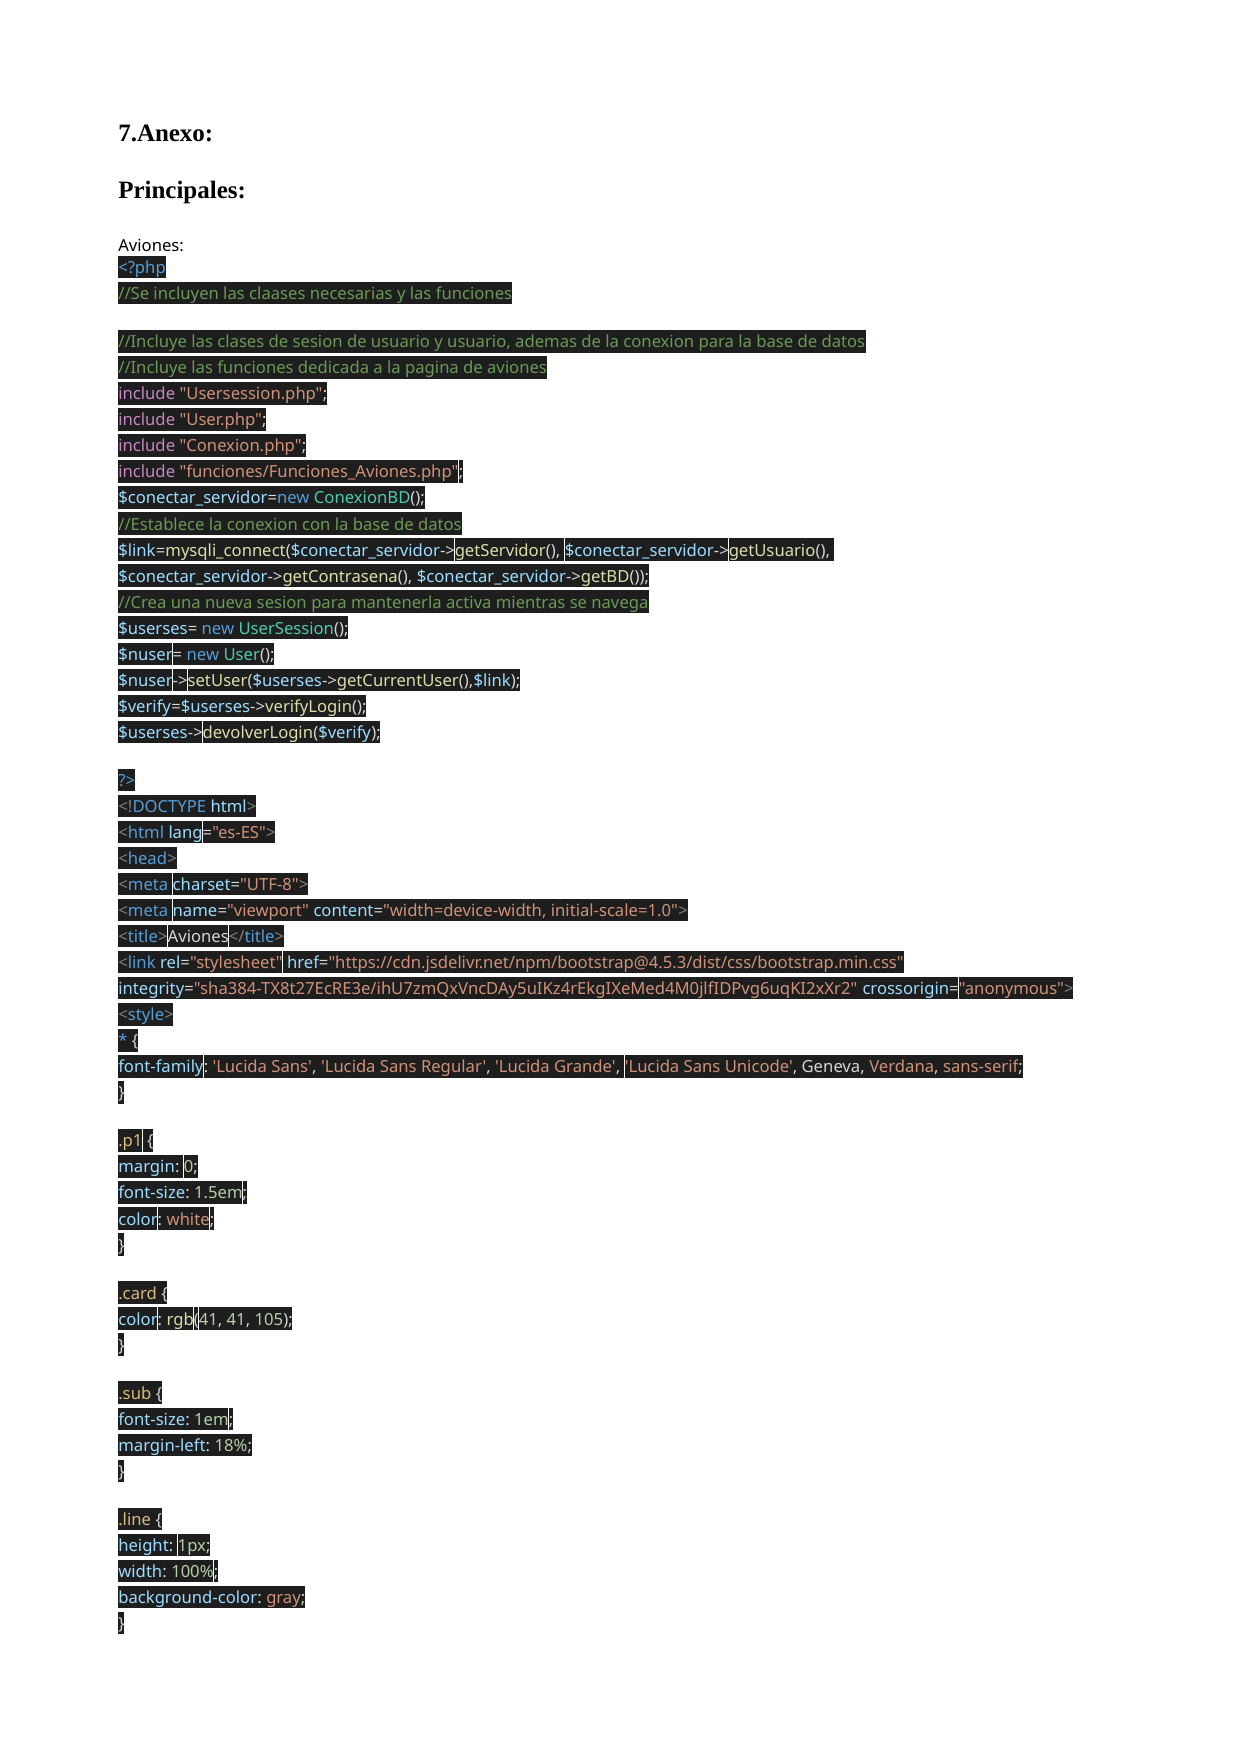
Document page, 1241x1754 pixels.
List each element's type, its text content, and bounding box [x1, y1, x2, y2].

text 7.Anexo: [118, 118, 1122, 147]
text height: 1px; [118, 1533, 1122, 1556]
text include "User.php"; [118, 408, 1122, 431]
text <?php [118, 256, 1122, 278]
text include "Usersession.php"; [118, 382, 1122, 405]
text include "Conexion.php"; [118, 434, 1122, 457]
text <title>Aviones</title> [118, 925, 1122, 947]
text .line { [118, 1507, 1122, 1530]
text .p1 { [118, 1129, 1122, 1152]
text font-family: 'Lucida Sans', 'Lucida Sans Regular', 'Lucida Grande', 'Lucida Sans Unicode', Geneva, Verdana, sans-serif; [118, 1055, 1122, 1078]
text integrity="sha384-TX8t27EcRE3e/ihU7zmQxVncDAy5uIKz4rEkgIXeMed4M0jlfIDPvg6uqKI2xXr2" crossorigin="anonymous"> [118, 977, 1122, 999]
text font-size: 1em; [118, 1407, 1122, 1430]
text $userses= new UserSession(); [118, 616, 1122, 639]
text Aviones: [118, 233, 1122, 256]
text Principales: [118, 176, 1122, 204]
text .sub { [118, 1381, 1122, 1404]
text <meta name="viewport" content="width=device-width, initial-scale=1.0"> [118, 899, 1122, 921]
text color: rgb(41, 41, 105); [118, 1307, 1122, 1330]
text <style> [118, 1003, 1122, 1026]
text * { [118, 1029, 1122, 1052]
text //Incluye las funciones dedicada a la pagina de aviones [118, 356, 1122, 379]
text width: 100%; [118, 1559, 1122, 1582]
text background-color: gray; [118, 1586, 1122, 1608]
text <link rel="stylesheet" href="https://cdn.jsdelivr.net/npm/bootstrap@4.5.3/dist/css/bootstrap.min.css" [118, 951, 1122, 973]
text $link=mysqli_connect($conectar_servidor->getServidor(), $conectar_servidor->getUsuario(), [118, 538, 1122, 561]
text $conectar_servidor->getContrasena(), $conectar_servidor->getBD()); [118, 564, 1122, 587]
text $nuser->setUser($userses->getCurrentUser(),$link); [118, 668, 1122, 691]
text <html lang="es-ES"> [118, 821, 1122, 843]
text //Se incluyen las claases necesarias y las funciones [118, 282, 1122, 304]
text color: white; [118, 1207, 1122, 1230]
text //Establece la conexion con la base de datos [118, 512, 1122, 535]
text <!DOCTYPE html> [118, 794, 1122, 817]
text $userses->devolverLogin($verify); [118, 721, 1122, 743]
text $verify=$userses->verifyLogin(); [118, 694, 1122, 717]
text $nuser= new User(); [118, 642, 1122, 665]
text include "funciones/Funciones_Aviones.php"; [118, 460, 1122, 483]
text } [118, 1333, 1122, 1356]
text } [118, 1081, 1122, 1104]
text ?> [118, 768, 1122, 791]
text .card { [118, 1281, 1122, 1304]
text font-size: 1.5em; [118, 1181, 1122, 1204]
text //Incluye las clases de sesion de usuario y usuario, ademas de la conexion para la base de datos [118, 330, 1122, 353]
text $conectar_servidor=new ConexionBD(); [118, 486, 1122, 509]
text margin-left: 18%; [118, 1433, 1122, 1456]
text } [118, 1459, 1122, 1482]
text <head> [118, 847, 1122, 869]
text margin: 0; [118, 1155, 1122, 1178]
text <meta charset="UTF-8"> [118, 873, 1122, 895]
text //Crea una nueva sesion para mantenerla activa mientras se navega [118, 590, 1122, 613]
text } [118, 1612, 1122, 1634]
text } [118, 1233, 1122, 1256]
